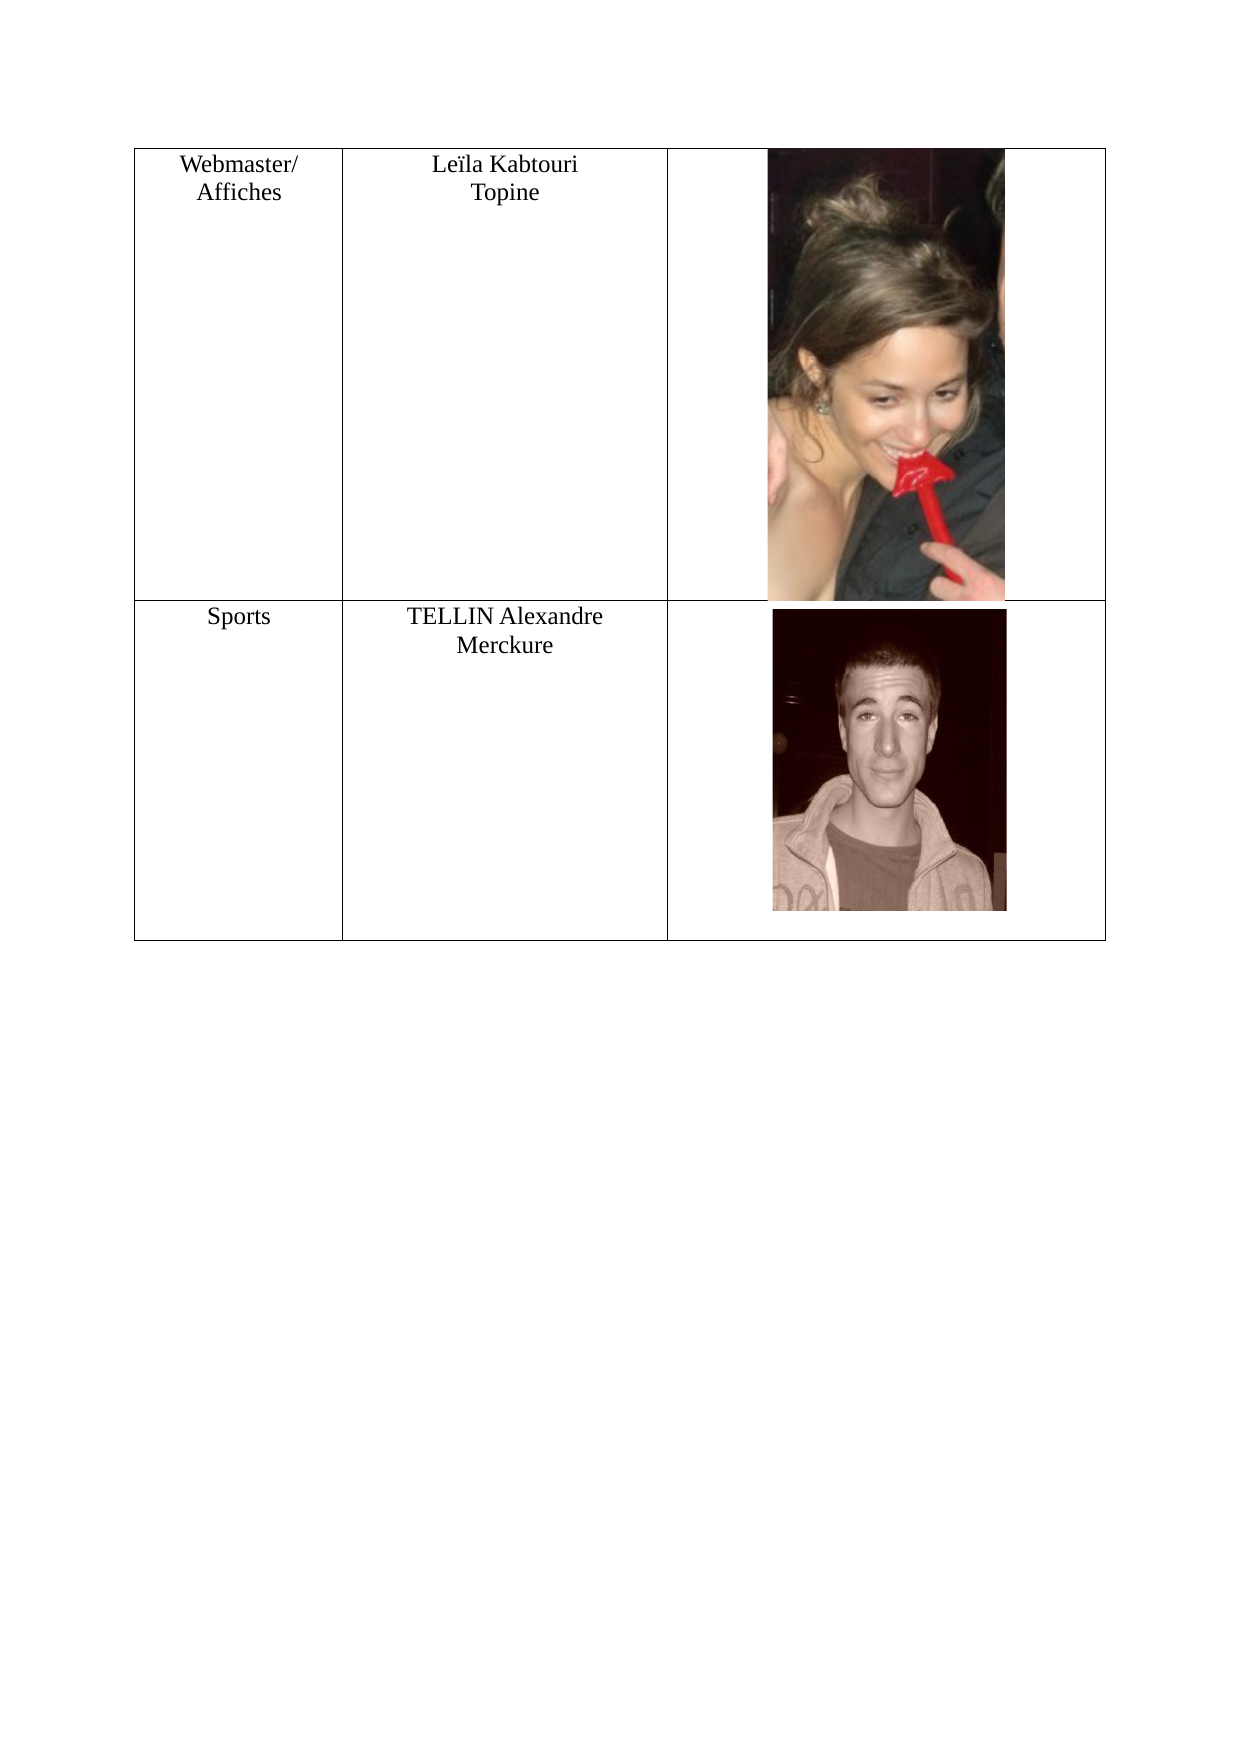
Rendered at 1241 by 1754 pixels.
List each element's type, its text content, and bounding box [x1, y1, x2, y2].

table_cell [668, 601, 1105, 939]
picture [772, 609, 1007, 911]
table_cell Sports [135, 601, 342, 939]
table_cell Leïla Kabtouri Topine [343, 149, 667, 600]
table_cell [1005, 149, 1105, 600]
table_cell TELLIN Alexandre Merckure [343, 601, 667, 939]
table_cell Webmaster/ Affiches [135, 149, 342, 600]
table_cell [668, 149, 767, 600]
